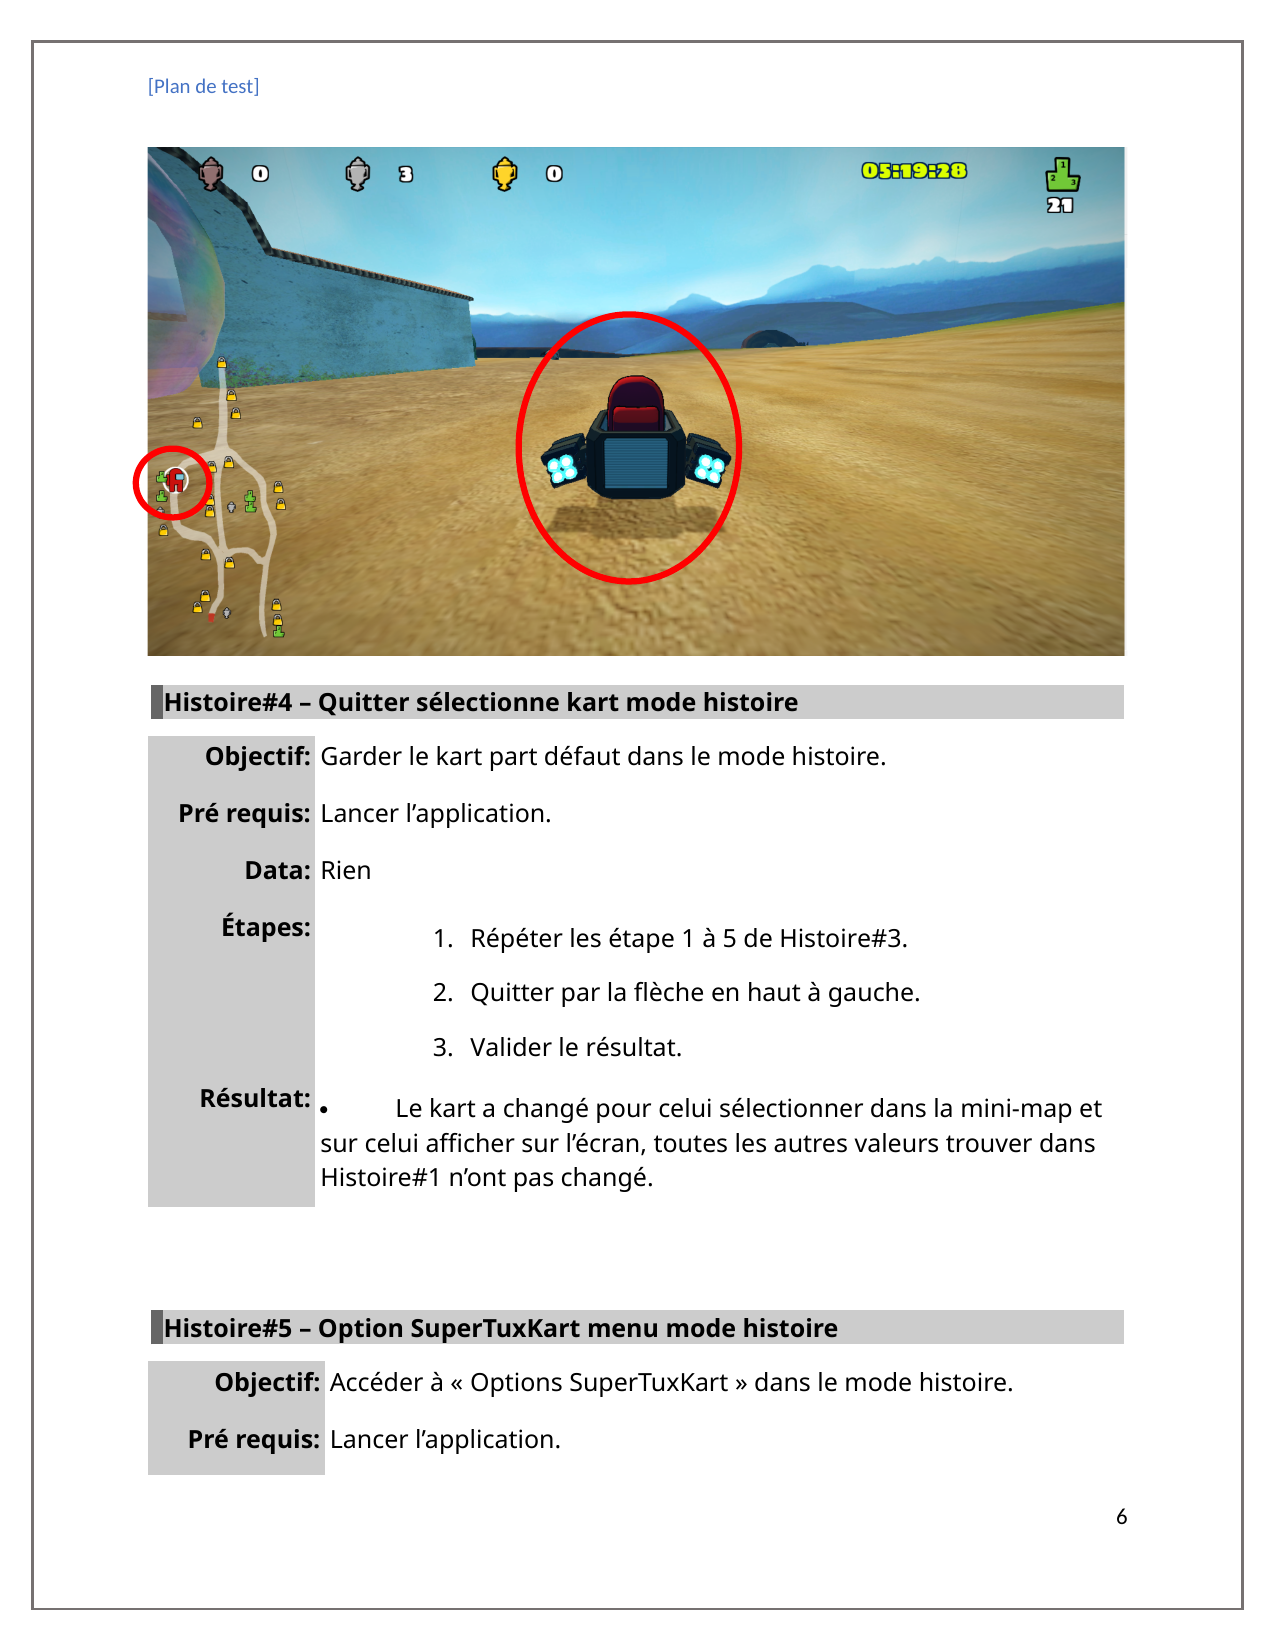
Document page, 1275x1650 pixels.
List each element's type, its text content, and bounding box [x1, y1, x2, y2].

table_header Objectif: [148, 1361, 325, 1418]
table_cell Data: [148, 850, 315, 907]
subtitle Histoire#5 – Option SuperTuxKart menu mode histoire [163, 1310, 1124, 1344]
table_cell Le kart a changé pour celui sélectionner dans la mini-map et sur celui afficher sur l’écran, toutes les autres valeurs trouver dans Histoire#1 n’ont pas changé. [315, 1078, 1127, 1207]
table_cell Lancer l’application. [325, 1418, 1127, 1475]
table_cell Pré requis: [148, 793, 315, 850]
table_header Garder le kart part défaut dans le mode histoire. [315, 736, 1127, 793]
table_cell Pré requis: [148, 1418, 325, 1475]
table_header Accéder à « Options SuperTuxKart » dans le mode histoire. [325, 1361, 1127, 1418]
table_cell Lancer l’application. [315, 793, 1127, 850]
table_cell Rien [315, 850, 1127, 907]
table_header Objectif: [148, 736, 315, 793]
table_cell Répéter les étape 1 à 5 de Histoire#3. Quitter par la flèche en haut à gauche. Valider le résultat. [315, 907, 1127, 1078]
table_cell Résultat: [148, 1078, 315, 1207]
subtitle Histoire#4 – Quitter sélectionne kart mode histoire [163, 685, 1124, 719]
table_cell Étapes: [148, 907, 315, 1078]
